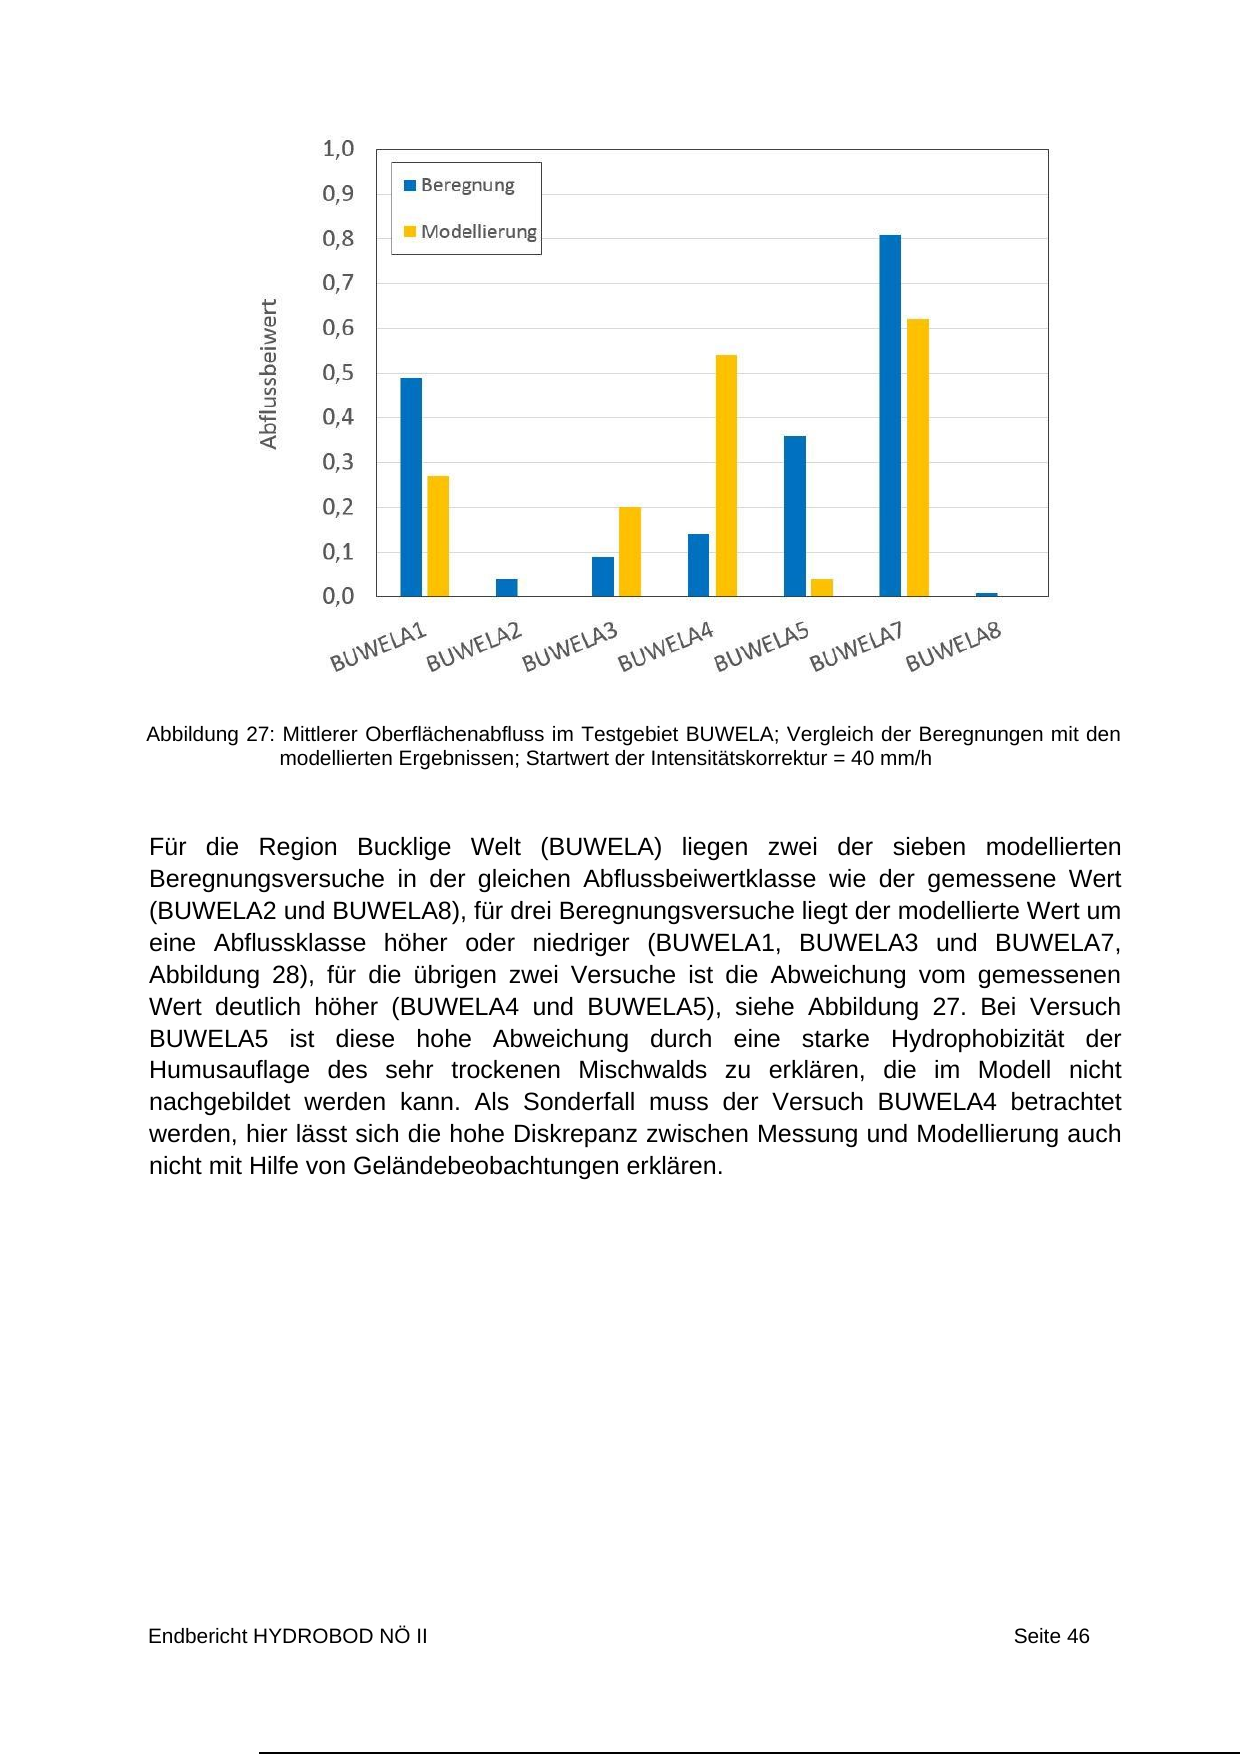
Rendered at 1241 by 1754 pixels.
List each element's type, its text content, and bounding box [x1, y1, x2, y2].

text Für die Region Bucklige Welt (BUWELA) liegen zwei der sieben modellierten Beregnungsversuche in der gleichen Abflussbeiwertklasse wie der gemessene Wert (BUWELA2 und BUWELA8), für drei Beregnungsversuche liegt der modellierte Wert um eine Abflussklasse höher oder niedriger (BUWELA1, BUWELA3 und BUWELA7, Abbildung 28), für die übrigen zwei Versuche ist die Abweichung vom gemessenen Wert deutlich höher (BUWELA4 und BUWELA5), siehe Abbildung 27. Bei Versuch BUWELA5 ist diese hohe Abweichung durch eine starke Hydrophobizität der Humusauflage des sehr trockenen Mischwalds zu erklären, die im Modell nicht nachgebildet werden kann. Als Sonderfall muss der Versuch BUWELA4 betrachtet werden, hier lässt sich die hohe Diskrepanz zwischen Messung und Modellierung auch nicht mit Hilfe von Geländebeobachtungen erklären. [149, 832, 1123, 1180]
text Abbildung 27: Mittlerer Oberflächenabfluss im Testgebiet BUWELA; Vergleich der Beregnungen mit den modellierten Ergebnissen; Startwert der Intensitätskorrektur = 40 mm/h [146, 722, 1123, 770]
